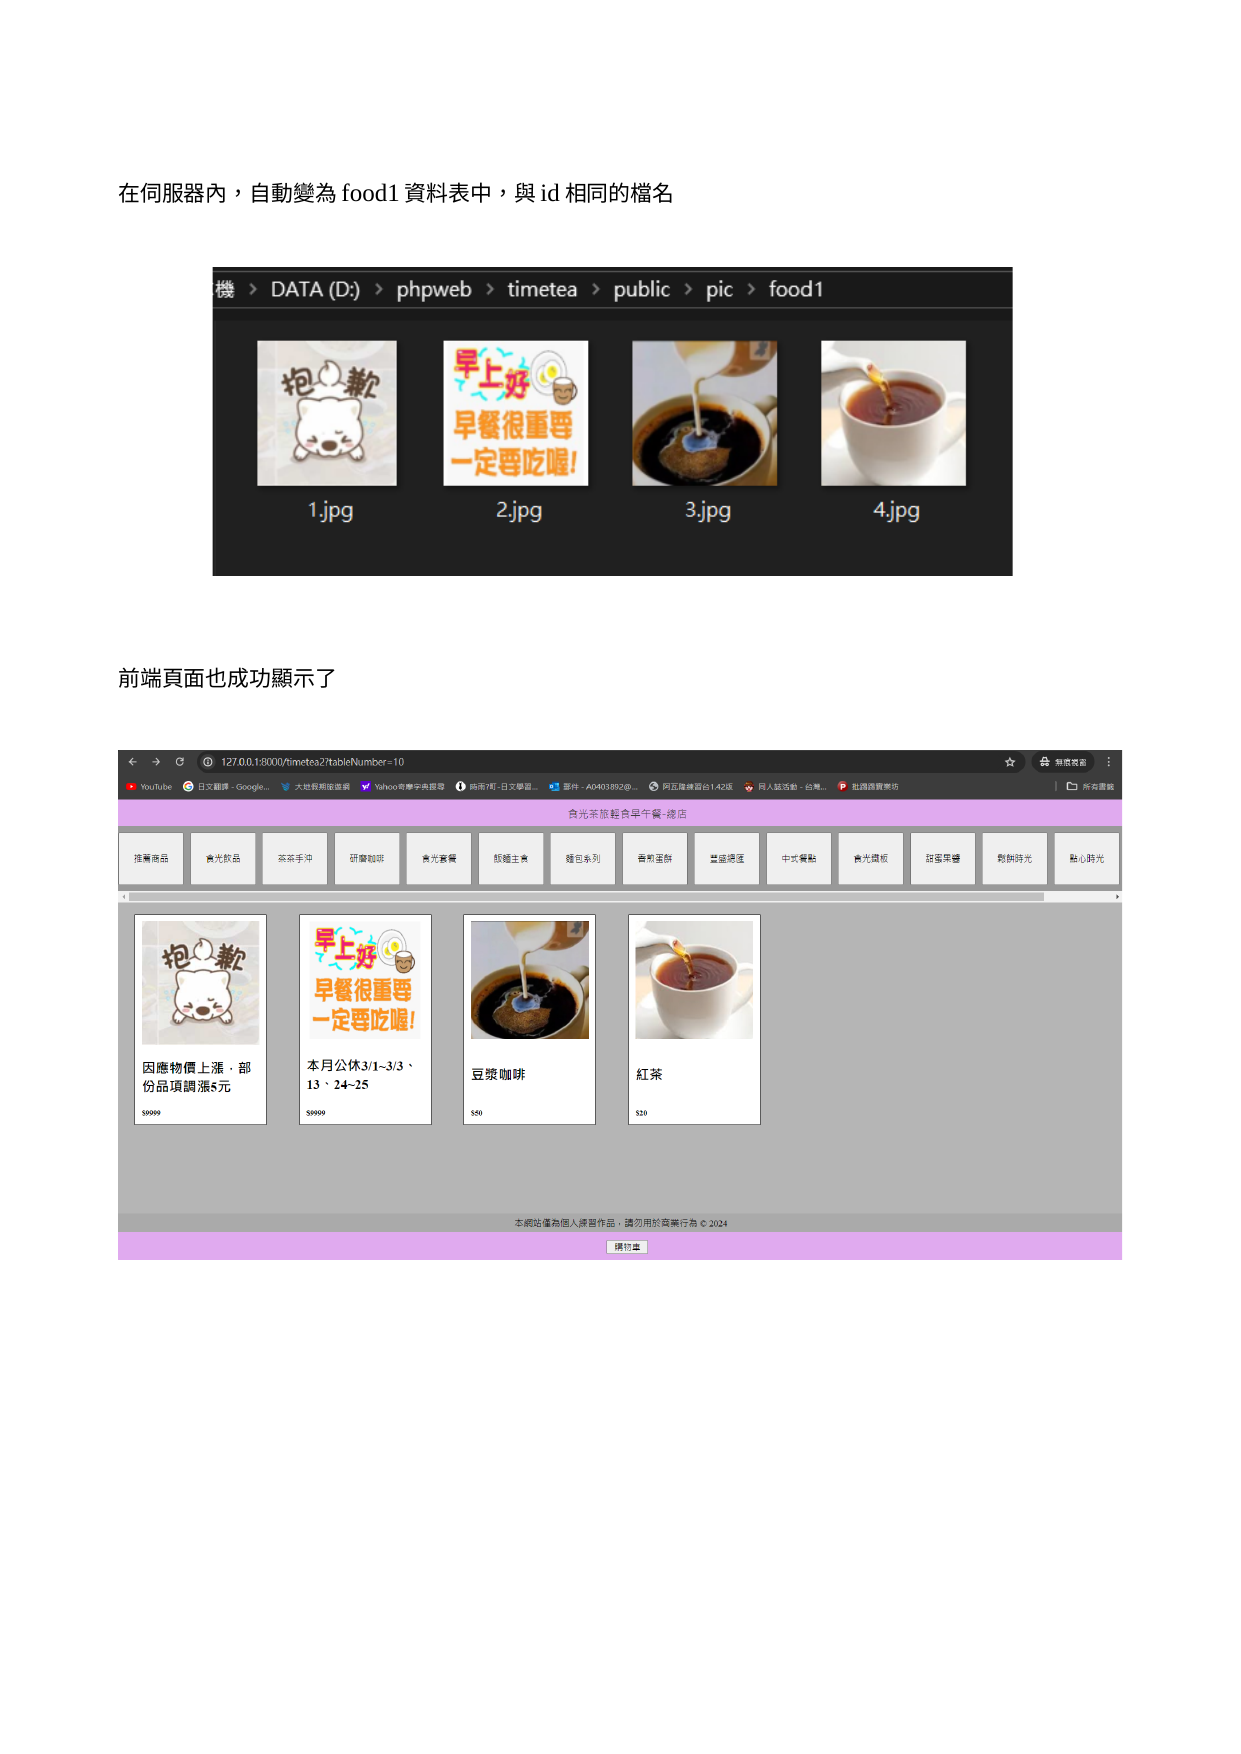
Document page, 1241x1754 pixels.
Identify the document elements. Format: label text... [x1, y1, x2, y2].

picture [118, 750, 1123, 1260]
picture [212, 267, 1013, 576]
text 在伺服器內，自動變為food1資料表中，與id相同的檔名 [118, 176, 1122, 207]
text 前端頁面也成功顯示了 [118, 661, 1122, 693]
